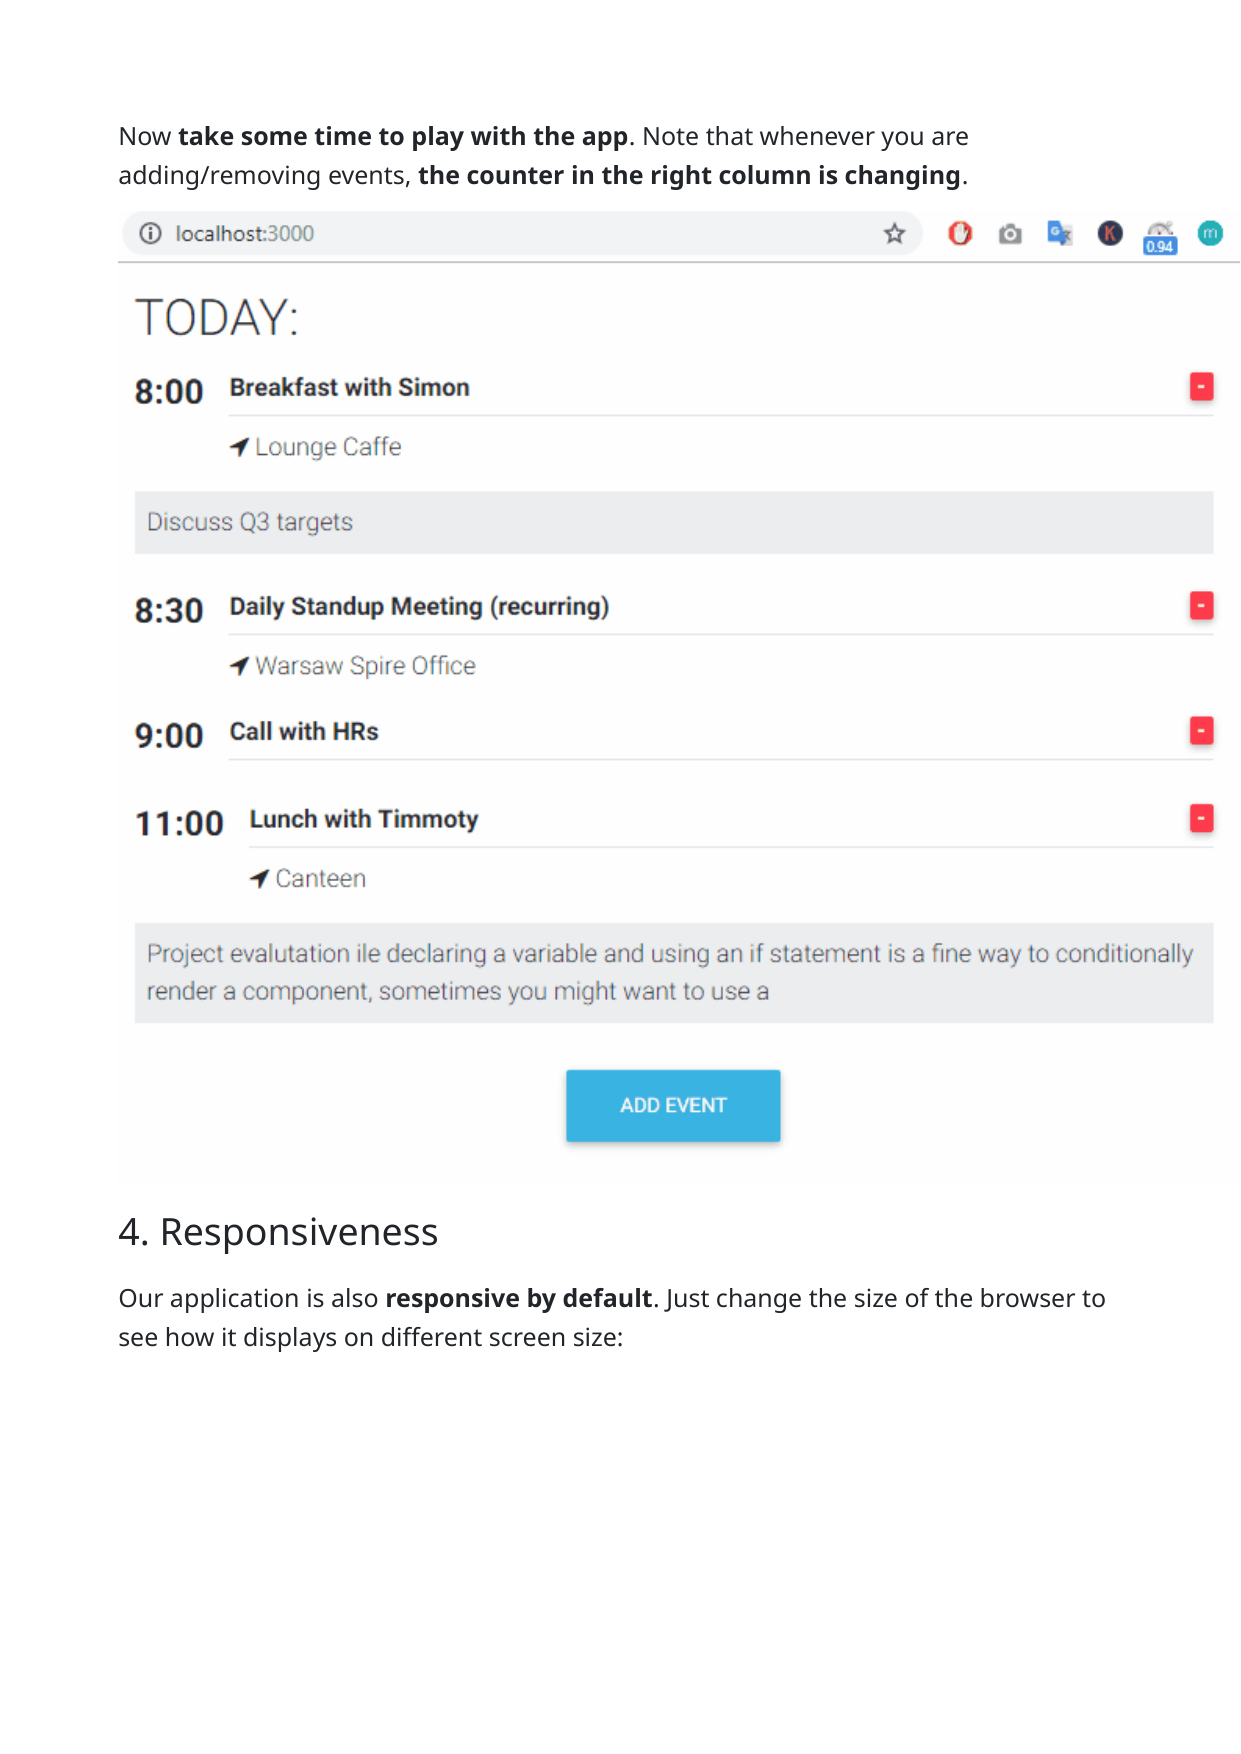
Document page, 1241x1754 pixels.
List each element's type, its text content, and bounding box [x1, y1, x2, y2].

picture [118, 211, 1241, 1186]
text Now take some time to play with the app. Note that whenever you are adding/removing events, the counter in the right column is changing. [118, 118, 1122, 191]
text Our application is also responsive by default. Just change the size of the browser to see how it displays on different screen size: [118, 1281, 1122, 1354]
subtitle 4. Responsiveness [118, 1205, 1122, 1256]
